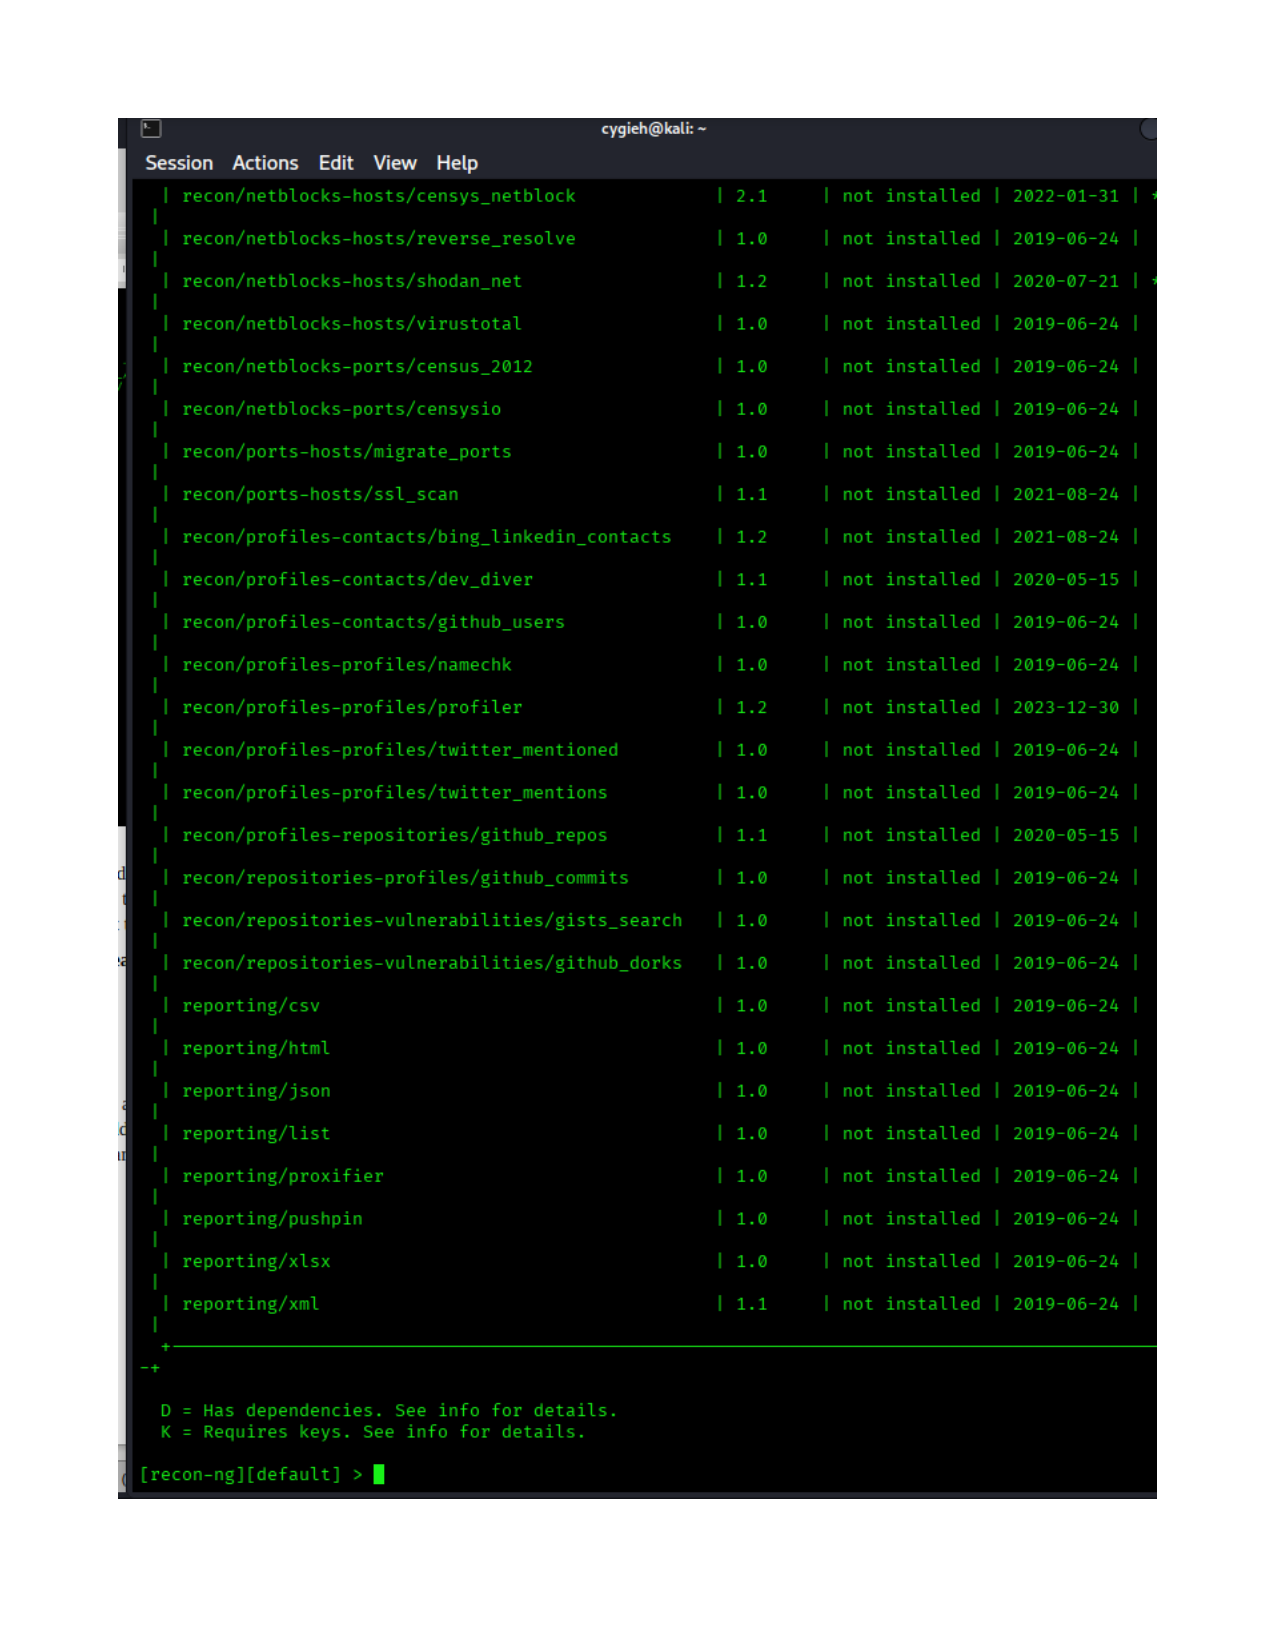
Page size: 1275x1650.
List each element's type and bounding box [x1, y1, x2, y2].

picture [118, 118, 1157, 1499]
